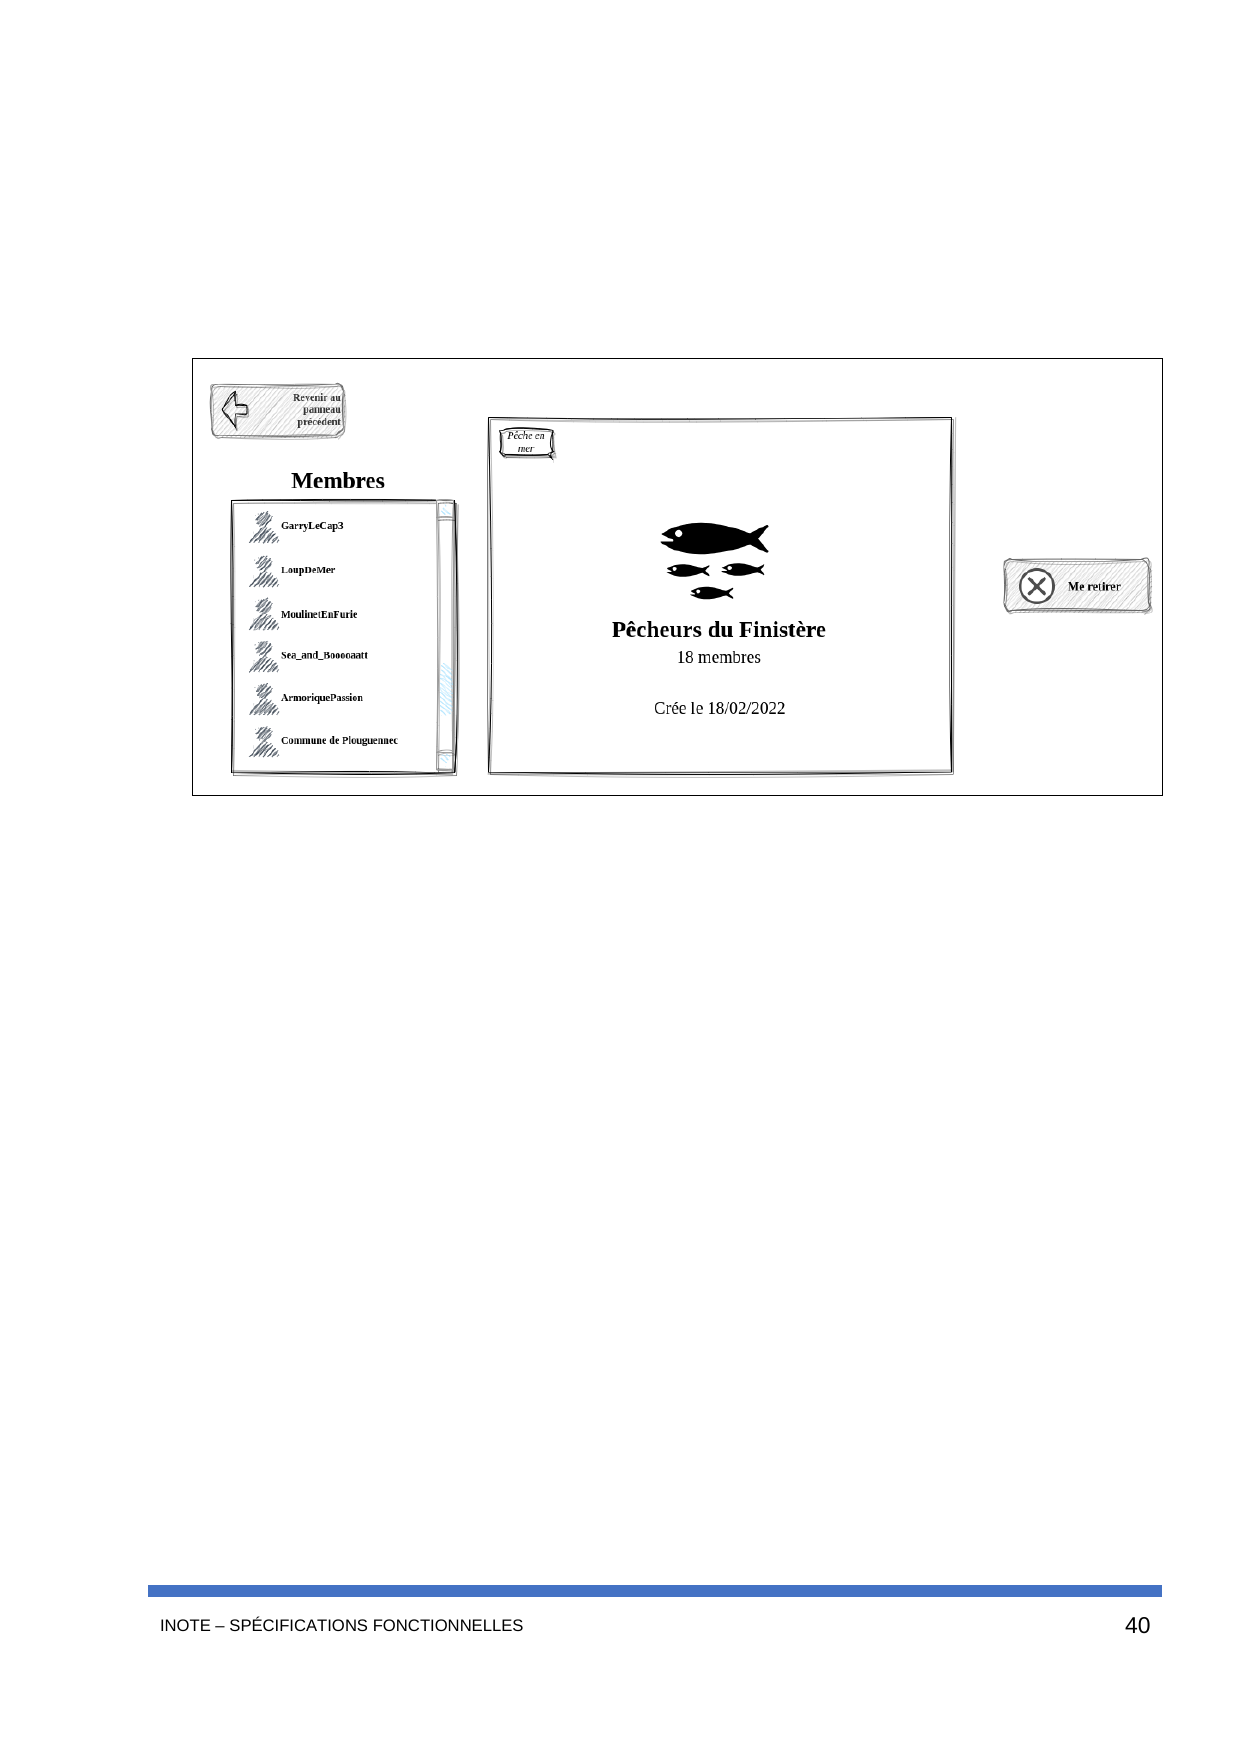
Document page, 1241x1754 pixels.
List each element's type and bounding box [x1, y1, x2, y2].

picture [194, 361, 1160, 793]
